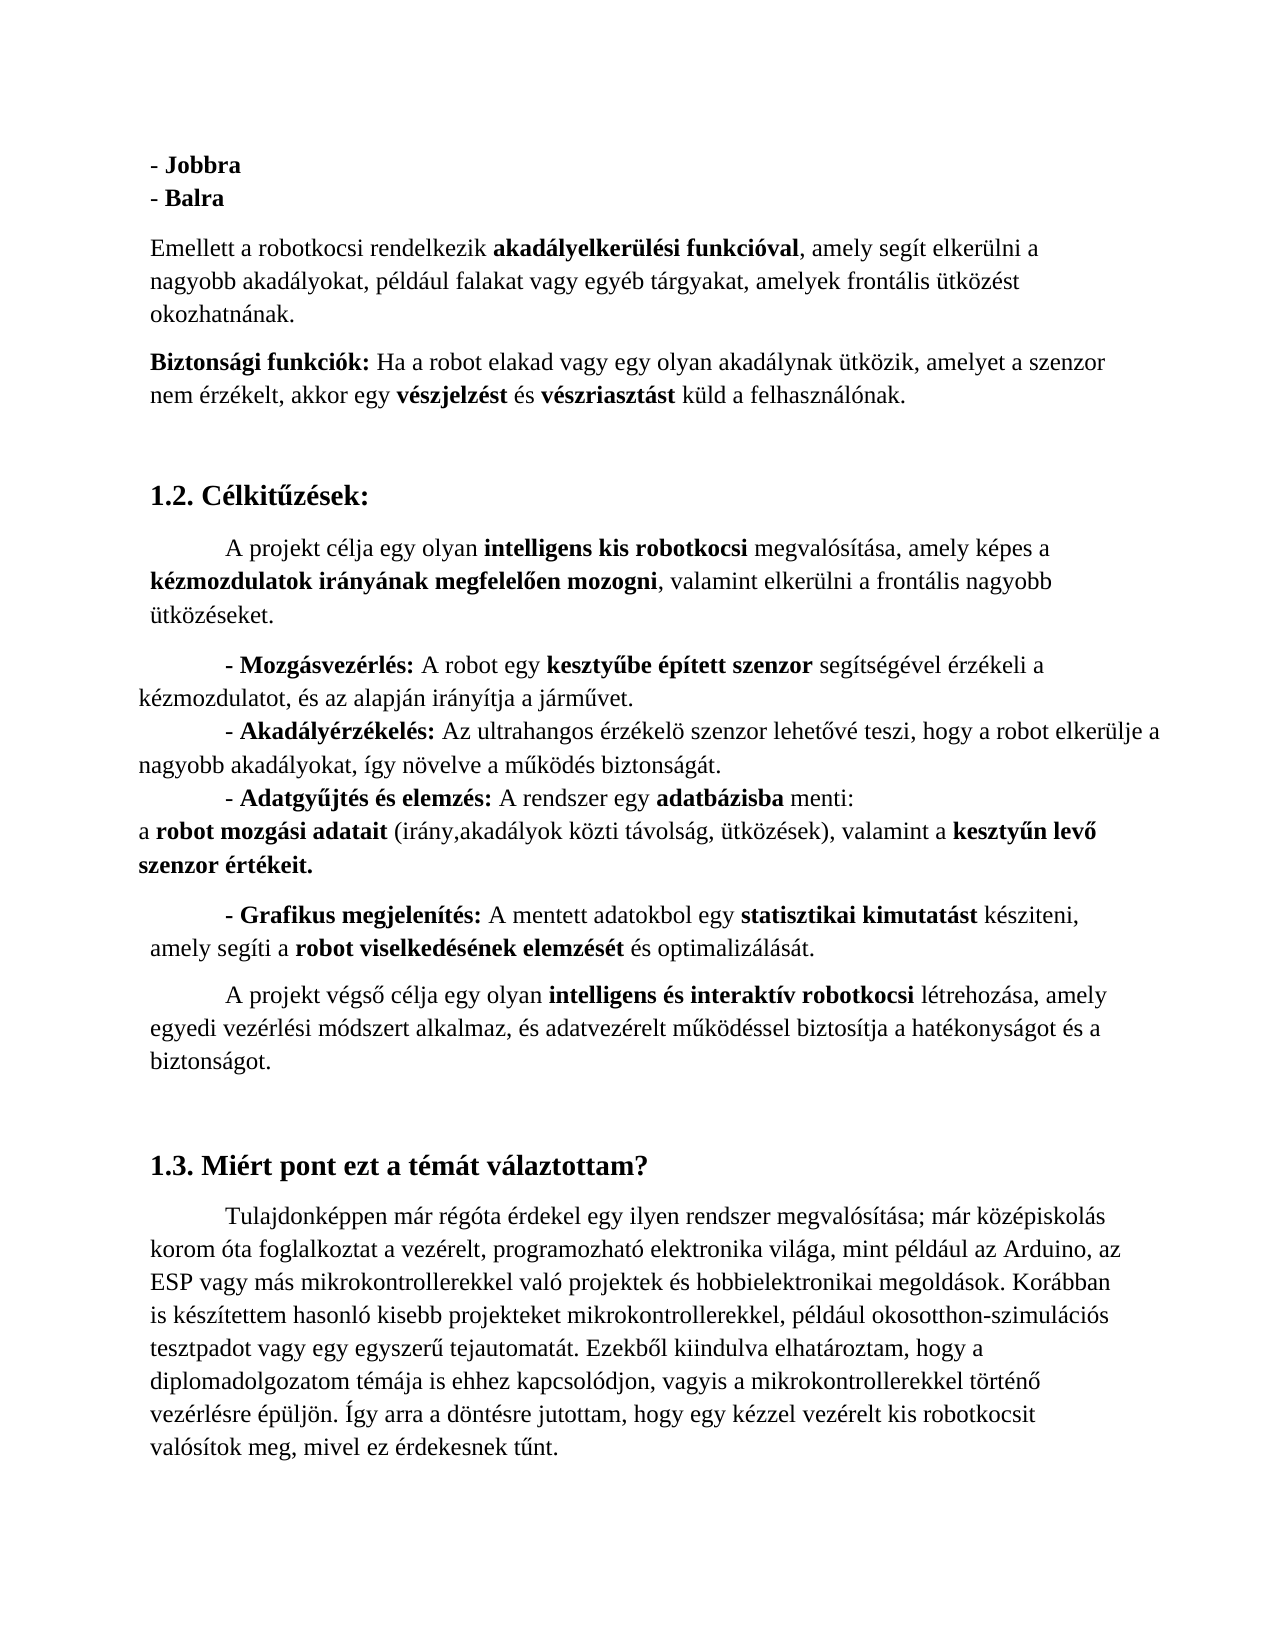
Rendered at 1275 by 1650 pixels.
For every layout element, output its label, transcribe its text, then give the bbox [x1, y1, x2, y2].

text Emellett a robotkocsi rendelkezik akadályelkerülési funkcióval, amely segít elkerülni a nagyobb akadályokat, például falakat vagy egyéb tárgyakat, amelyek frontális ütközést okozhatnának. [150, 233, 1125, 328]
text - Mozgásvezérlés: A robot egy kesztyűbe épített szenzor segítségével érzékeli a kézmozdulatot, és az alapján irányítja a járművet. - Akadályérzékelés: Az ultrahangos érzékelö szenzor lehetővé teszi, hogy a robot elkerülje a nagyobb akadályokat, így növelve a működés biztonságát. - Adatgyűjtés és elemzés: A rendszer egy adatbázisba menti: a robot mozgási adatait (irány,akadályok közti távolság, ütközések), valamint a kesztyűn levő szenzor értékeit. [138, 650, 1166, 878]
text Biztonsági funkciók: Ha a robot elakad vagy egy olyan akadálynak ütközik, amelyet a szenzor nem érzékelt, akkor egy vészjelzést és vészriasztást küld a felhasználónak. [150, 347, 1125, 409]
text - Jobbra - Balra [150, 150, 1125, 212]
text Tulajdonképpen már régóta érdekel egy ilyen rendszer megvalósítása; már középiskolás korom óta foglalkoztat a vezérelt, programozható elektronika világa, mint például az Arduino, az ESP vagy más mikrokontrollerekkel való projektek és hobbielektronikai megoldások. Korábban is készítettem hasonló kisebb projekteket mikrokontrollerekkel, például okosotthon-szimulációs tesztpadot vagy egy egyszerű tejautomatát. Ezekből kiindulva elhatároztam, hogy a diplomadolgozatom témája is ehhez kapcsolódjon, vagyis a mikrokontrollerekkel történő vezérlésre épüljön. Így arra a döntésre jutottam, hogy egy kézzel vezérelt kis robotkocsit valósítok meg, mivel ez érdekesnek tűnt. [150, 1201, 1125, 1461]
text A projekt célja egy olyan intelligens kis robotkocsi megvalósítása, amely képes a kézmozdulatok irányának megfelelően mozogni, valamint elkerülni a frontális nagyobb ütközéseket. [150, 533, 1125, 628]
text - Grafikus megjelenítés: A mentett adatokbol egy statisztikai kimutatást késziteni, amely segíti a robot viselkedésének elemzését és optimalizálását. [150, 900, 1125, 962]
text 1.2. Célkitűzések: [150, 478, 1125, 511]
text 1.3. Miért pont ezt a témát válaztottam? [150, 1148, 1125, 1181]
text A projekt végső célja egy olyan intelligens és interaktív robotkocsi létrehozása, amely egyedi vezérlési módszert alkalmaz, és adatvezérelt működéssel biztosítja a hatékonyságot és a biztonságot. [150, 980, 1125, 1075]
